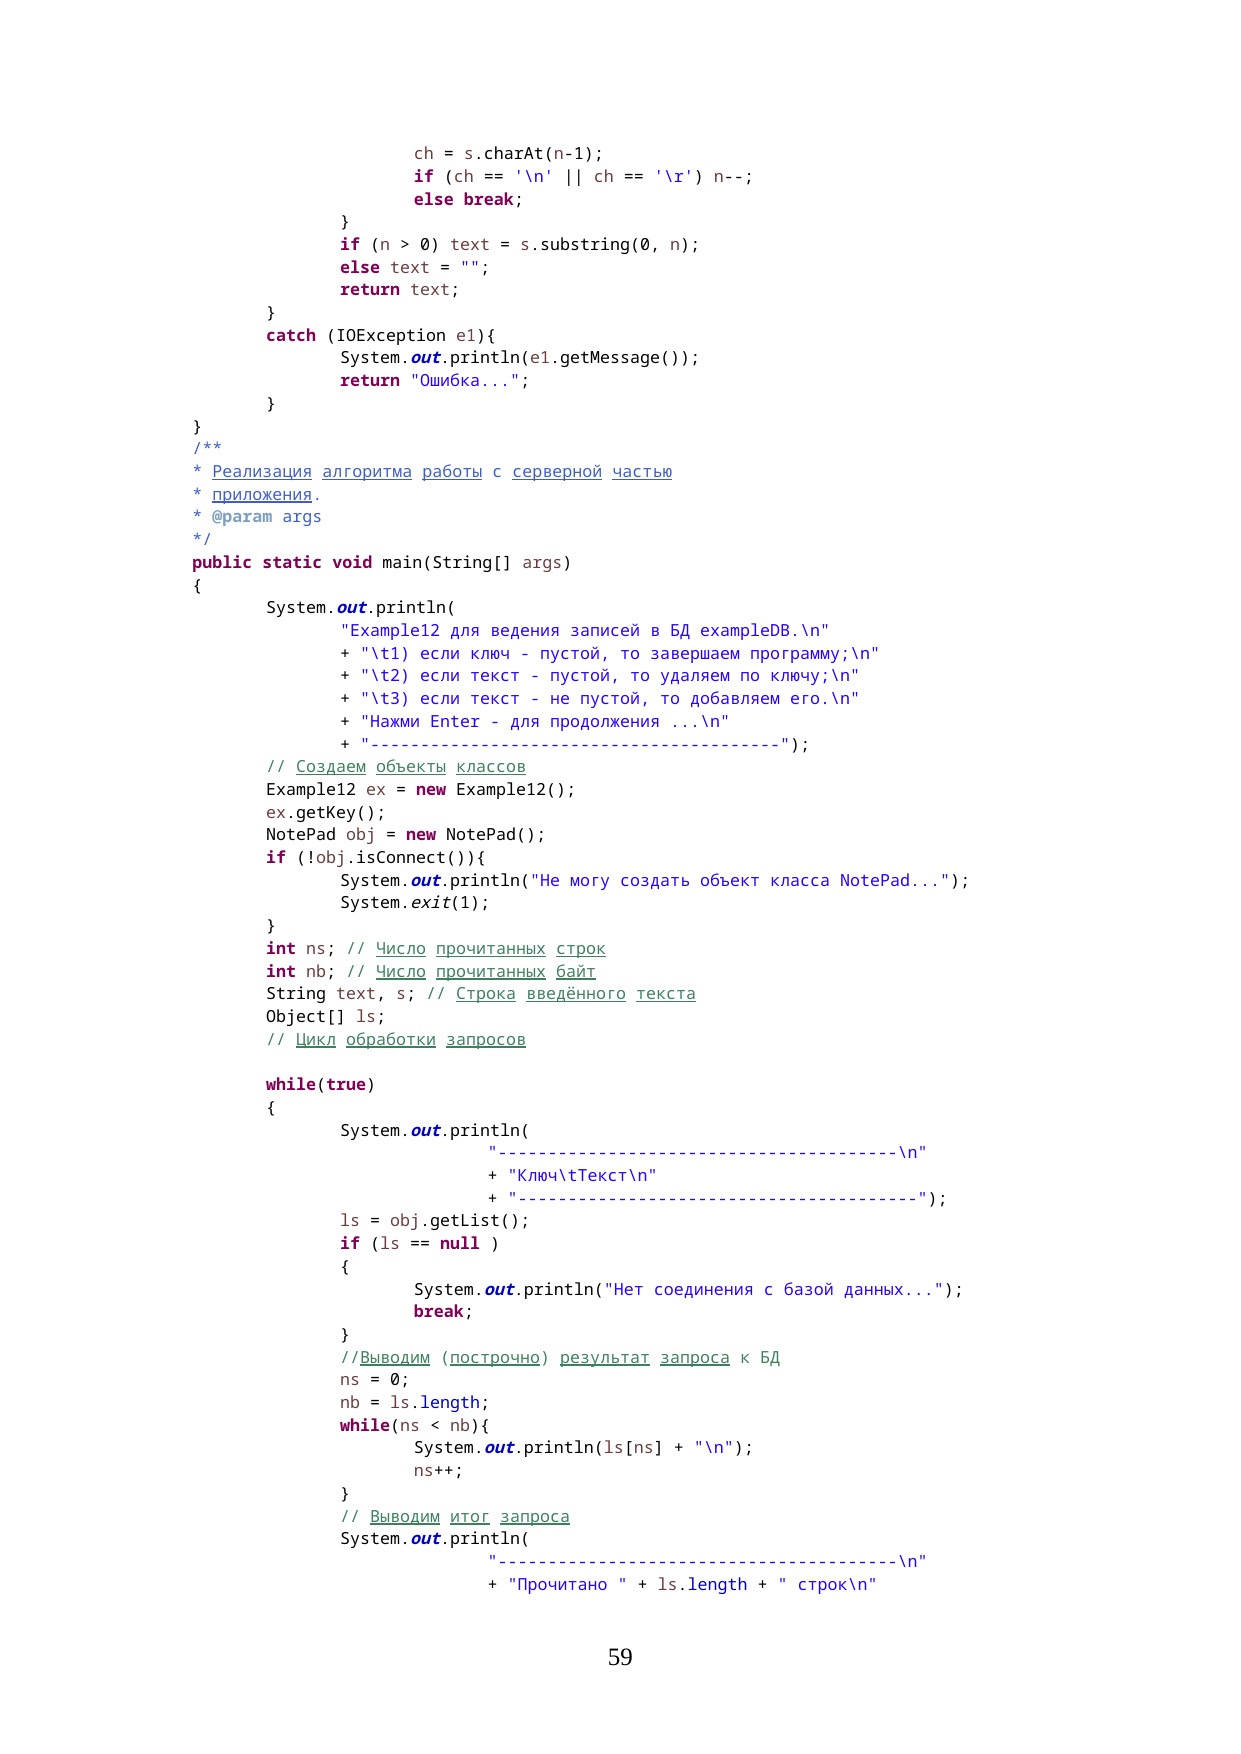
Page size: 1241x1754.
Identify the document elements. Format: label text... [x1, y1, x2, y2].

text ns++; [118, 1459, 1122, 1482]
text } [118, 301, 1122, 323]
text ch = s.charAt(n-1); [118, 142, 1122, 164]
text System.out.println(e1.getMessage()); [118, 346, 1122, 369]
text * приложения. [118, 482, 1122, 505]
text "----------------------------------------\n" [118, 1550, 1122, 1572]
text System.out.println("Не могу создать объект класса NotePad..."); [118, 868, 1122, 891]
text // Выводим итог запроса [118, 1504, 1122, 1527]
text else text = ""; [118, 255, 1122, 278]
text */ [118, 528, 1122, 551]
text { [118, 1096, 1122, 1118]
text } [118, 1482, 1122, 1504]
text catch (IOException e1){ [118, 323, 1122, 346]
text Object[] ls; [118, 1005, 1122, 1027]
text System.out.println( [118, 596, 1122, 619]
text String text, s; // Строка введённого текста [118, 982, 1122, 1005]
text System.out.println( [118, 1527, 1122, 1550]
text + "\t3) если текст - не пустой, то добавляем его.\n" [118, 687, 1122, 709]
text + "----------------------------------------"); [118, 1186, 1122, 1209]
text Example12 ex = new Example12(); [118, 778, 1122, 800]
text "Example12 для ведения записей в БД exampleDB.\n" [118, 619, 1122, 641]
text if (ch == '\n' || ch == '\r') n--; [118, 164, 1122, 187]
text return "Ошибка..."; [118, 369, 1122, 392]
text "----------------------------------------\n" [118, 1141, 1122, 1164]
text while(true) [118, 1073, 1122, 1096]
text { [118, 1254, 1122, 1277]
text } [118, 914, 1122, 937]
text int nb; // Число прочитанных байт [118, 959, 1122, 982]
text ns = 0; [118, 1368, 1122, 1391]
text { [118, 573, 1122, 596]
text * @param args [118, 505, 1122, 528]
text //Выводим (построчно) результат запроса к БД [118, 1345, 1122, 1368]
text * Реализация алгоритма работы с серверной частью [118, 460, 1122, 482]
text System.out.println(ls[ns] + "\n"); [118, 1436, 1122, 1459]
text /** [118, 437, 1122, 460]
text if (n > 0) text = s.substring(0, n); [118, 233, 1122, 255]
text if (!obj.isConnect()){ [118, 846, 1122, 868]
text int ns; // Число прочитанных строк [118, 937, 1122, 959]
text else break; [118, 187, 1122, 210]
text + "\t1) если ключ - пустой, то завершаем программу;\n" [118, 641, 1122, 664]
text ls = obj.getList(); [118, 1209, 1122, 1232]
text System.out.println("Нет соединения с базой данных..."); [118, 1277, 1122, 1300]
text System.out.println( [118, 1118, 1122, 1141]
text if (ls == null ) [118, 1232, 1122, 1254]
text // Цикл обработки запросов [118, 1027, 1122, 1050]
text // Создаем объекты классов [118, 755, 1122, 778]
text public static void main(String[] args) [118, 551, 1122, 573]
text ex.getKey(); [118, 800, 1122, 823]
text break; [118, 1300, 1122, 1323]
text + "-----------------------------------------"); [118, 732, 1122, 755]
text + "Ключ\tТекст\n" [118, 1164, 1122, 1186]
text + "Нажми Enter - для продолжения ...\n" [118, 709, 1122, 732]
text } [118, 392, 1122, 414]
text } [118, 414, 1122, 437]
text System.exit(1); [118, 891, 1122, 914]
text } [118, 210, 1122, 233]
text + "Прочитано " + ls.length + " строк\n" [118, 1572, 1122, 1595]
text return text; [118, 278, 1122, 301]
text while(ns < nb){ [118, 1413, 1122, 1436]
text nb = ls.length; [118, 1391, 1122, 1413]
text NotePad obj = new NotePad(); [118, 823, 1122, 846]
text + "\t2) если текст - пустой, то удаляем по ключу;\n" [118, 664, 1122, 687]
text } [118, 1323, 1122, 1345]
